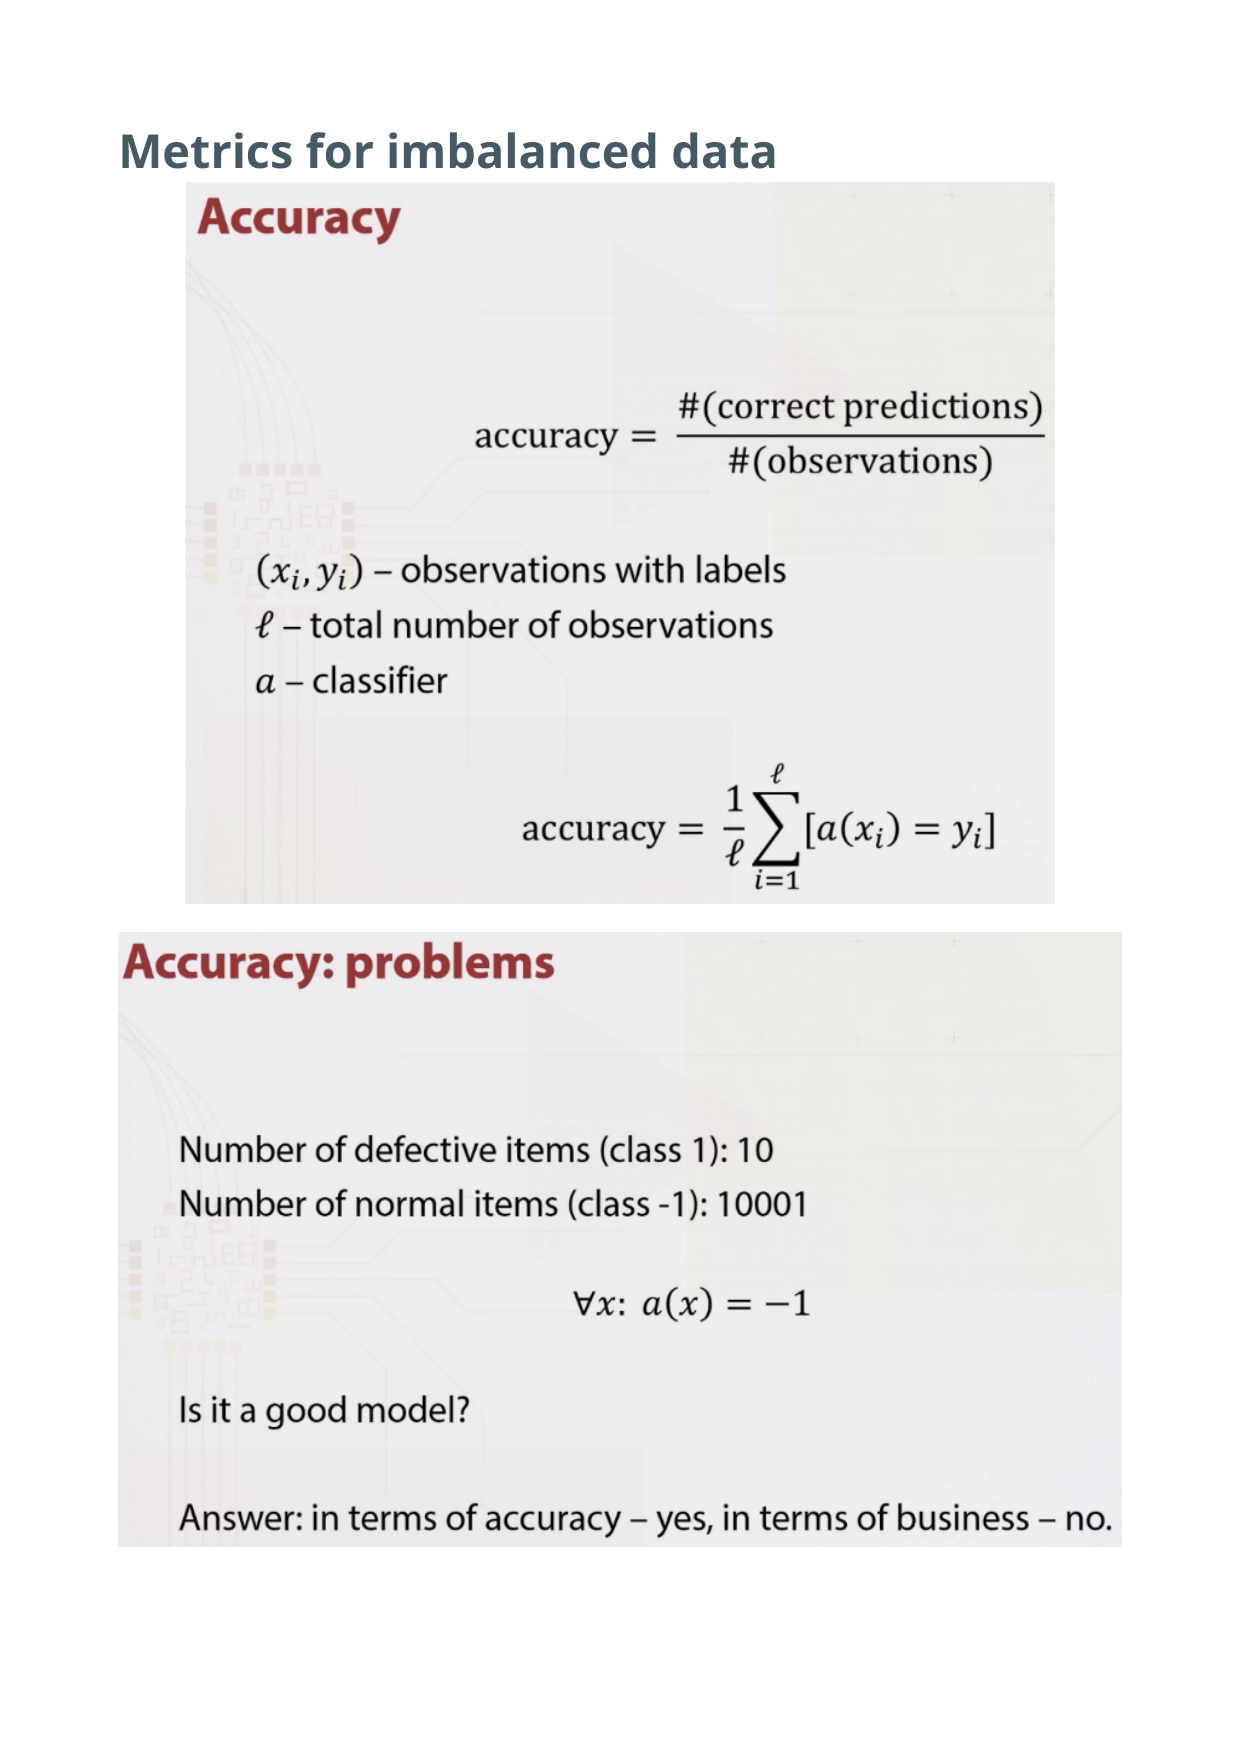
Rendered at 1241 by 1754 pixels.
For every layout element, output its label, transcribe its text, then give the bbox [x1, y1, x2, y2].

picture [185, 182, 1055, 904]
picture [118, 932, 1123, 1547]
text Metrics for imbalanced data [118, 118, 1122, 182]
